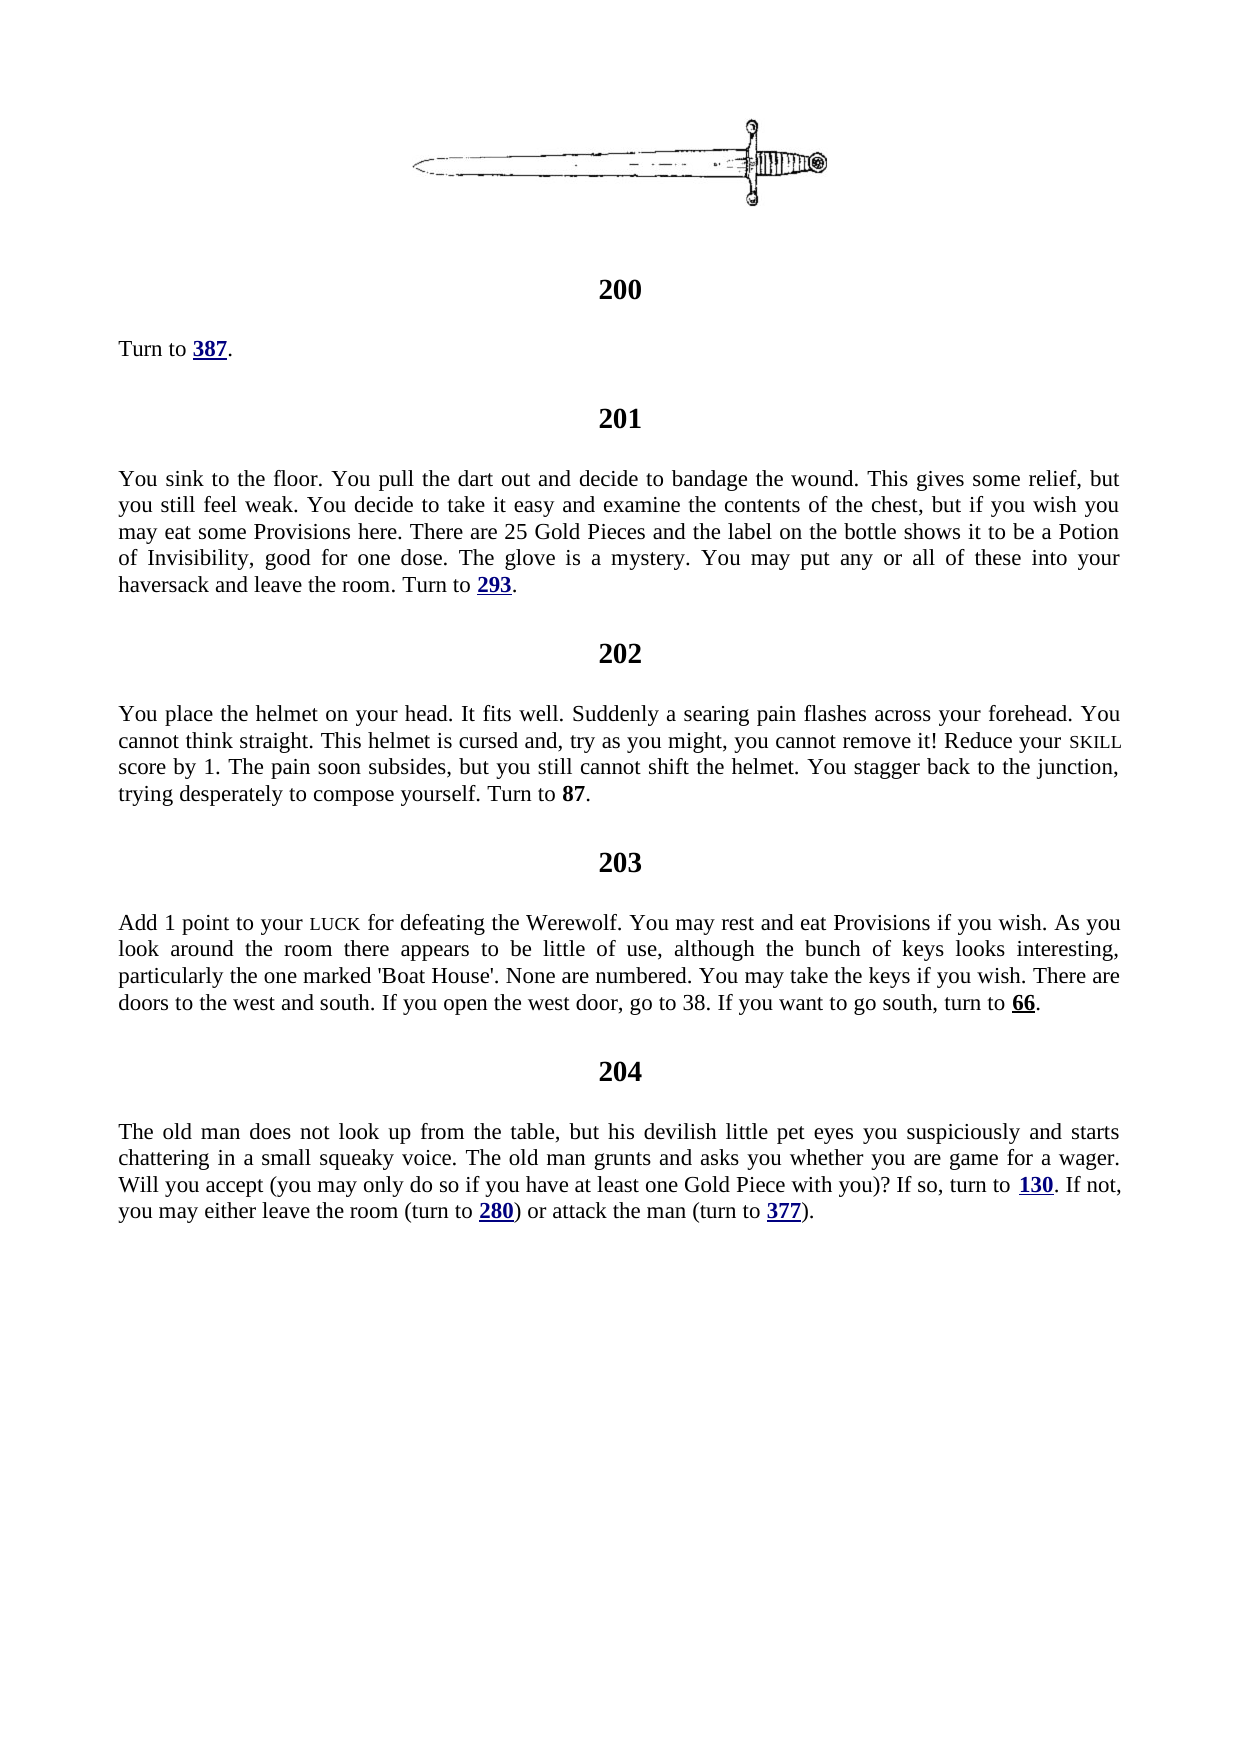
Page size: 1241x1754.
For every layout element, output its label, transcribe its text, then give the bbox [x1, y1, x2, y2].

subtitle 204 [118, 1054, 1122, 1088]
subtitle 202 [118, 637, 1122, 670]
picture [412, 118, 828, 207]
text The old man does not look up from the table, but his devilish little pet eyes you suspiciously and starts chattering in a small squeaky voice. The old man grunts and asks you whether you are game for a wager. Will you accept (you may only do so if you have at least one Gold Piece with you)? If so, turn to 130. If not, you may either leave the room (turn to 280) or attack the man (turn to 377). [118, 1118, 1122, 1224]
text Turn to 387. [118, 335, 1122, 362]
text You sink to the floor. You pull the dart out and decide to bandage the wound. This gives some relief, but you still feel weak. You decide to take it easy and examine the contents of the chest, but if you wish you may eat some Provisions here. There are 25 Gold Pieces and the label on the bottle shows it to be a Potion of Invisibility, good for one dose. The glove is a mystery. You may put any or all of these into your haversack and leave the room. Turn to 293. [118, 464, 1122, 597]
subtitle 203 [118, 846, 1122, 879]
text Add 1 point to your luck for defeating the Werewolf. You may rest and eat Provisions if you wish. As you look around the room there appears to be little of use, although the bunch of keys looks interesting, particularly the one marked 'Boat House'. None are numbered. You may take the keys if you wish. There are doors to the west and south. If you open the west door, go to 38. If you want to go south, turn to 66. [118, 909, 1122, 1015]
subtitle 200 [118, 272, 1122, 306]
text You place the helmet on your head. It fits well. Suddenly a searing pain flashes across your forehead. You cannot think straight. This helmet is cursed and, try as you might, you cannot remove it! Reduce your skill score by 1. The pain soon subsides, but you still cannot shift the helmet. You stagger back to the junction, trying desperately to compose yourself. Turn to 87. [118, 700, 1122, 806]
subtitle 201 [118, 401, 1122, 435]
